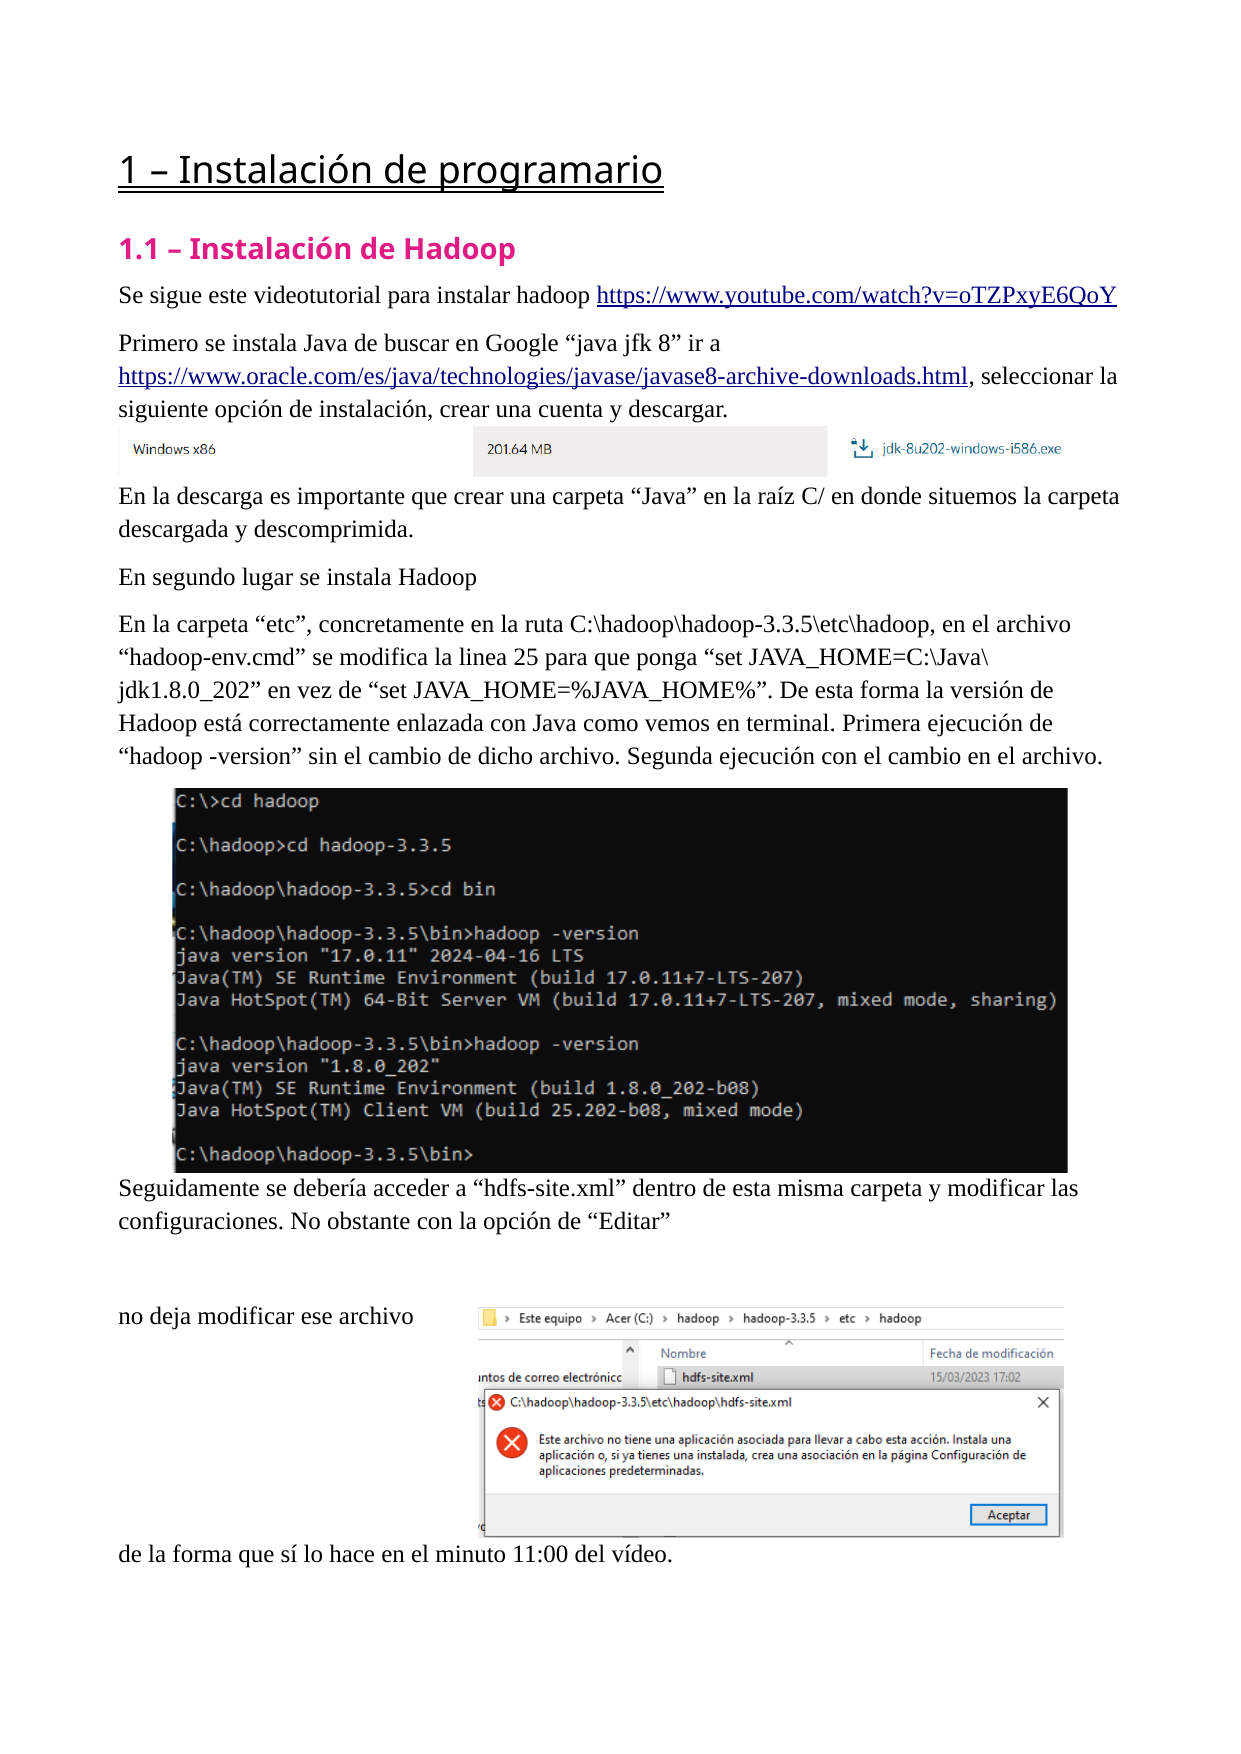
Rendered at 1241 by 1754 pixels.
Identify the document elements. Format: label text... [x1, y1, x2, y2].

text Se sigue este videotutorial para instalar hadoop https://www.youtube.com/watch?v=oTZPxyE6QoY [118, 280, 1122, 309]
text no deja modificar ese archivo [118, 1301, 1122, 1330]
text En la descarga es importante que crear una carpeta “Java” en la raíz C/ en donde situemos la carpeta descargada y descomprimida. [118, 477, 1122, 543]
text En segundo lugar se instala Hadoop [118, 562, 1122, 590]
subtitle 1.1 – Instalación de Hadoop [118, 228, 1122, 268]
picture [118, 426, 1123, 477]
subtitle 1 – Instalación de programario [118, 143, 1122, 195]
text En la carpeta “etc”, concretamente en la ruta C:\hadoop\hadoop-3.3.5\etc\hadoop, en el archivo “hadoop-env.cmd” se modifica la linea 25 para que ponga “set JAVA_HOME=C:\Java\jdk1.8.0_202” en vez de “set JAVA_HOME=%JAVA_HOME%”. De esta forma la versión de Hadoop está correctamente enlazada con Java como vemos en terminal. Primera ejecución de “hadoop -version” sin el cambio de dicho archivo. Segunda ejecución con el cambio en el archivo. [118, 609, 1122, 770]
text Seguidamente se debería acceder a “hdfs-site.xml” dentro de esta misma carpeta y modificar las configuraciones. No obstante con la opción de “Editar” [118, 836, 1122, 1235]
text de la forma que sí lo hace en el minuto 11:00 del vídeo. [118, 1539, 1122, 1568]
picture [478, 1306, 1064, 1538]
picture [172, 788, 1068, 1173]
text Primero se instala Java de buscar en Google “java jfk 8” ir a https://www.oracle.com/es/java/technologies/javase/javase8-archive-downloads.html, seleccionar la siguiente opción de instalación, crear una cuenta y descargar. [118, 328, 1122, 423]
